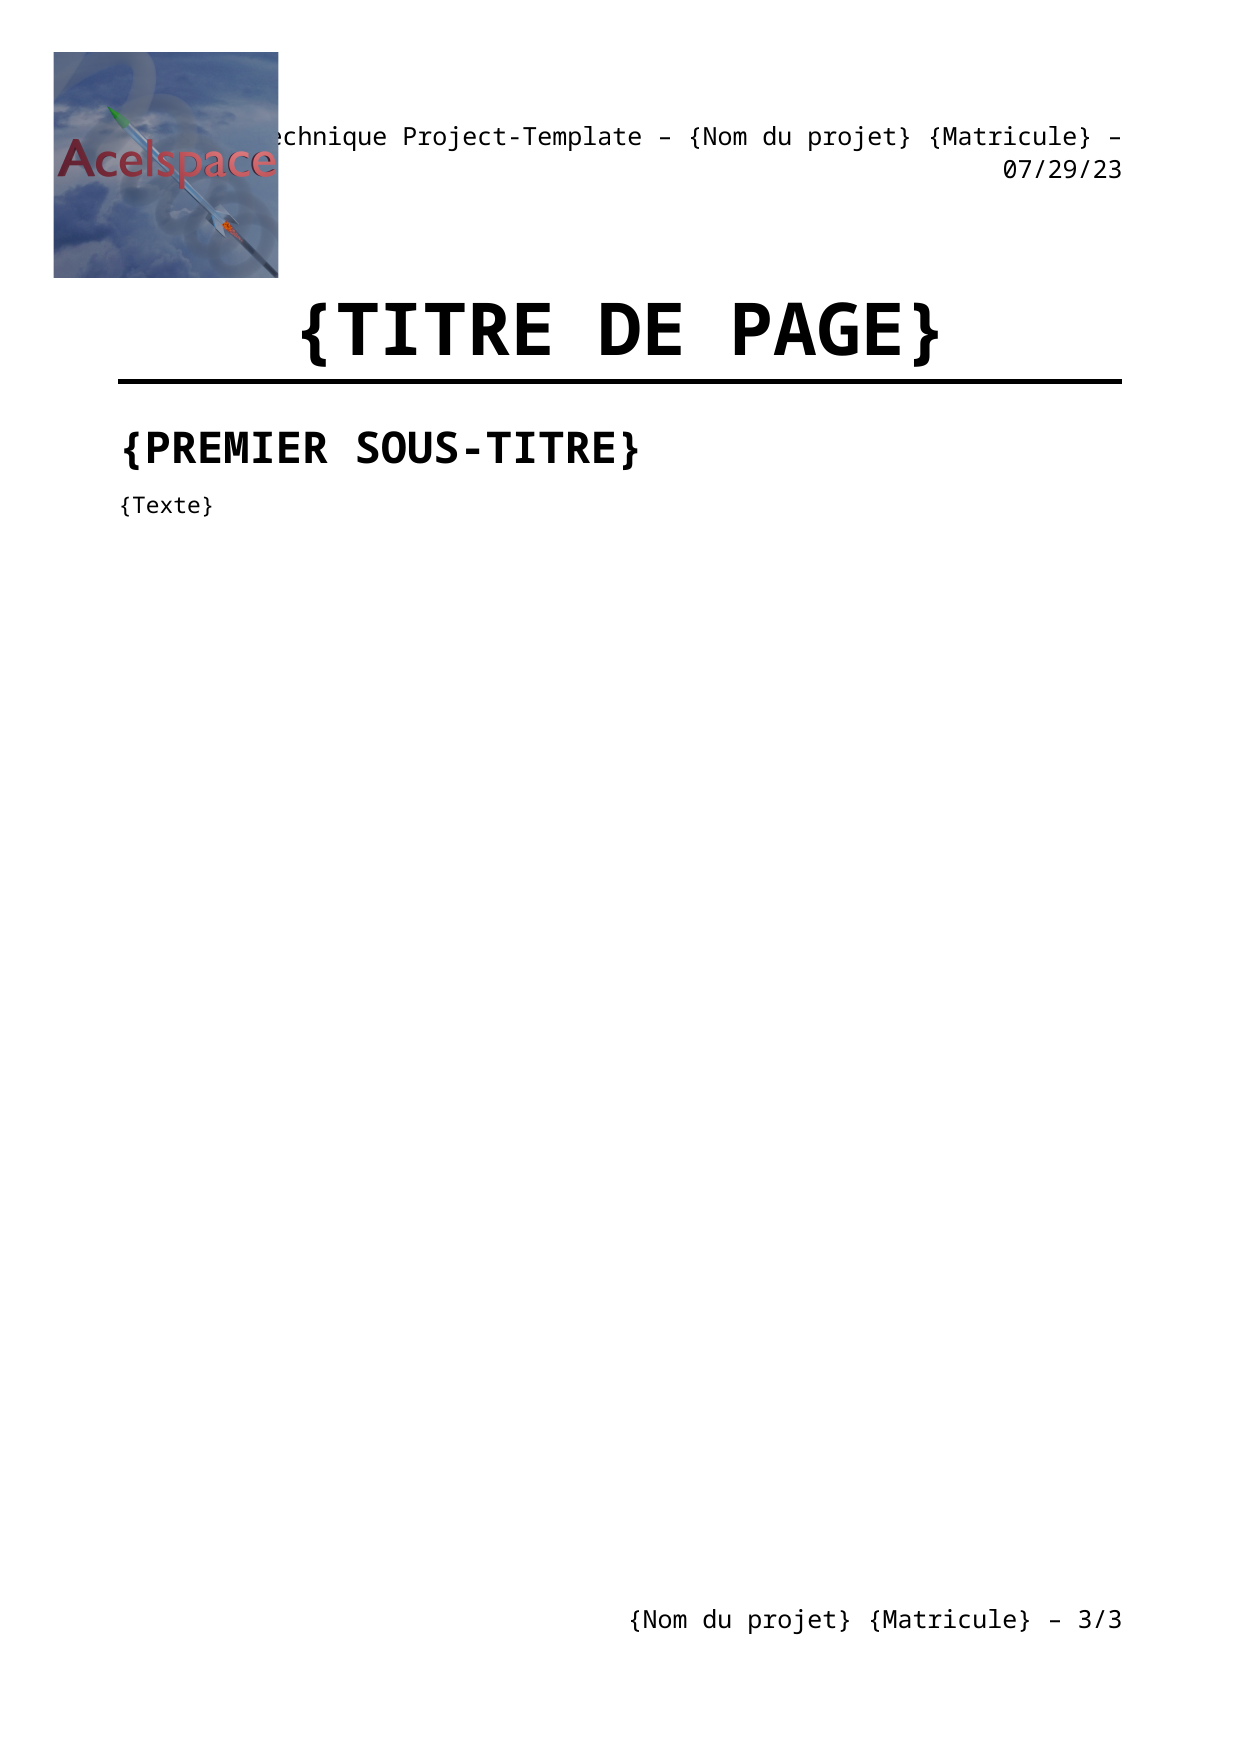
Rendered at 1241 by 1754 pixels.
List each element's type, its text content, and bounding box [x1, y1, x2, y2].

subtitle {Titre de Page} [118, 241, 1122, 379]
picture [53, 52, 279, 278]
subtitle {Premier Sous-Titre} [118, 417, 1122, 477]
text {Texte} [118, 489, 1122, 520]
